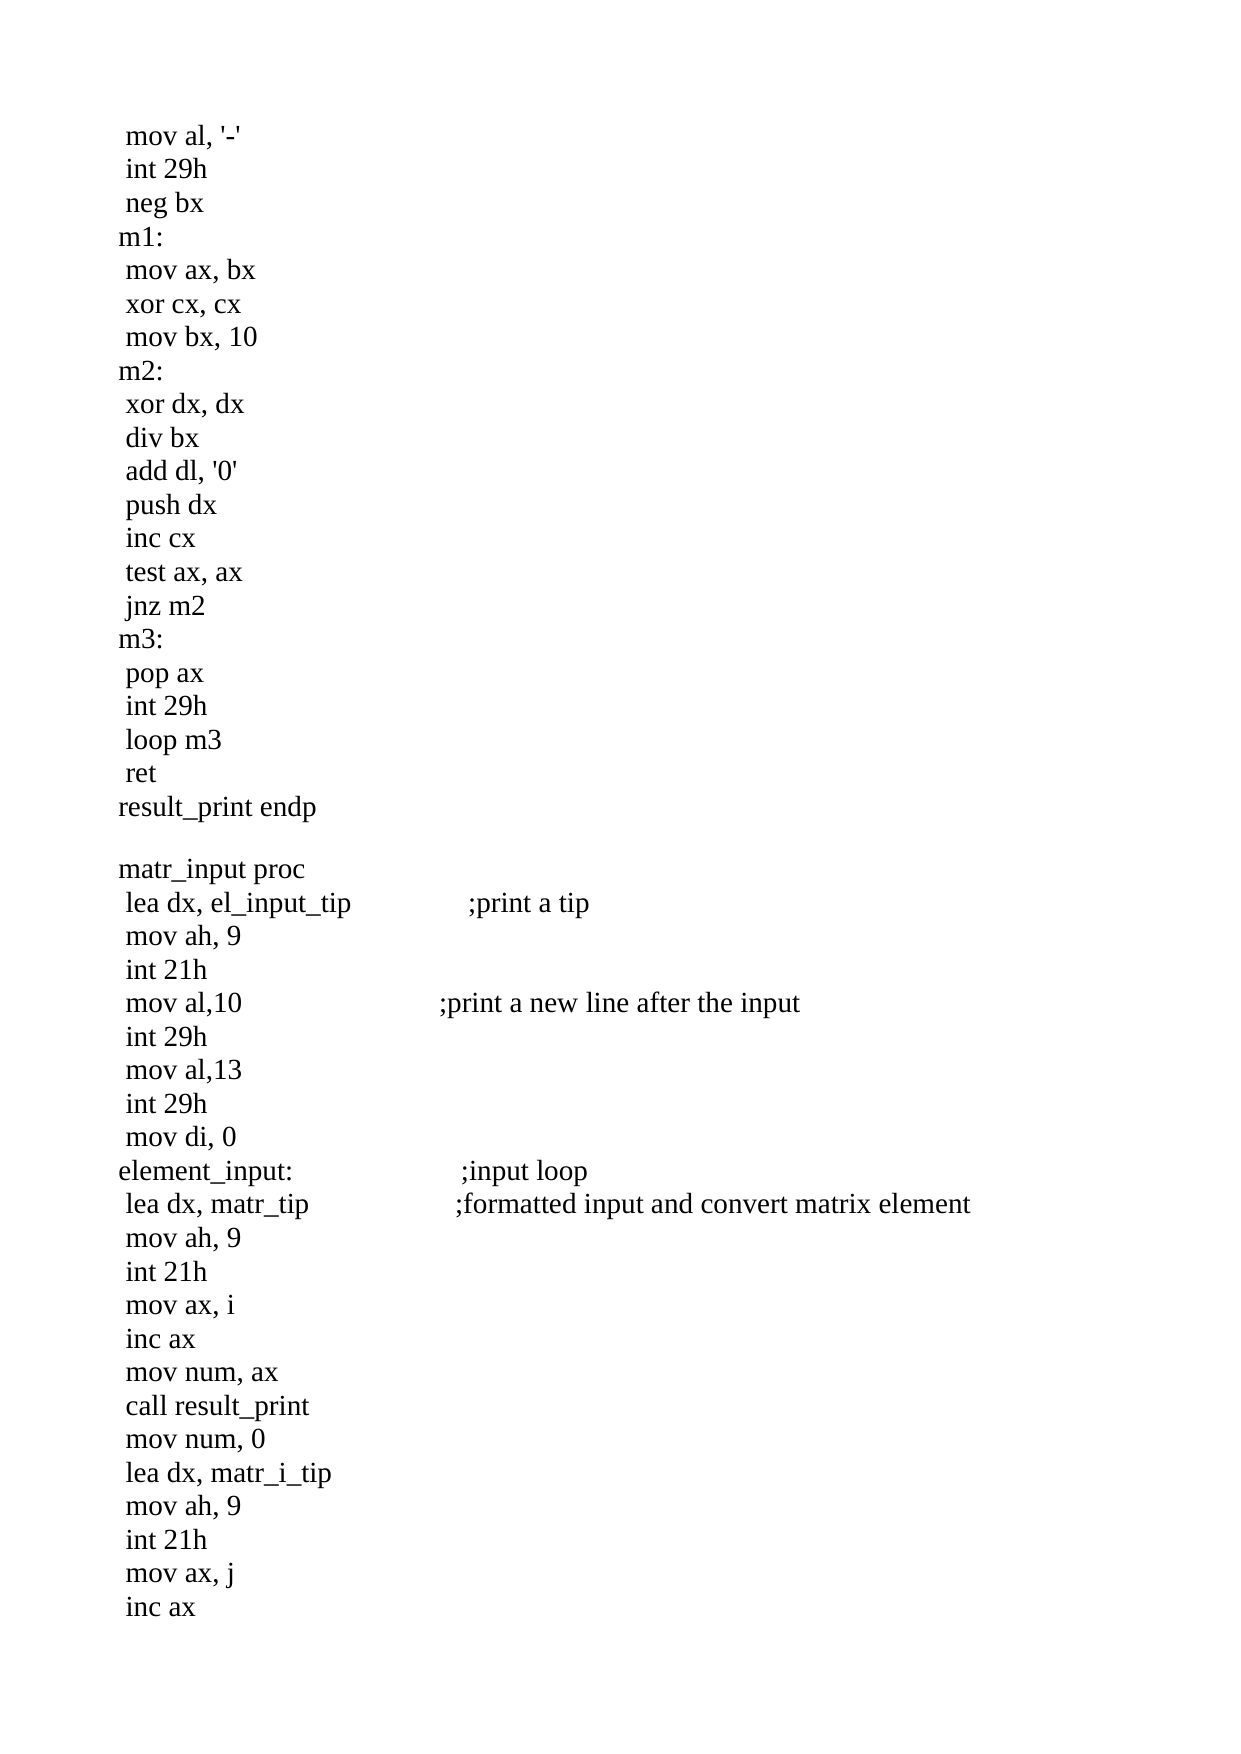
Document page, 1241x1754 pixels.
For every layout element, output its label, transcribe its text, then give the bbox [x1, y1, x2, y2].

text xor dx, dx [118, 386, 1122, 420]
text call result_print [118, 1388, 1122, 1421]
text m1: [118, 219, 1122, 252]
text mov num, 0 [118, 1421, 1122, 1455]
text loop m3 [118, 722, 1122, 755]
text matr_input proc [118, 851, 1122, 885]
text m3: [118, 621, 1122, 655]
text add dl, '0' [118, 453, 1122, 487]
text int 21h [118, 1254, 1122, 1287]
text int 29h [118, 152, 1122, 185]
text xor cx, cx [118, 286, 1122, 319]
text int 29h [118, 688, 1122, 722]
text int 29h [118, 1019, 1122, 1052]
text mov ax, bx [118, 252, 1122, 286]
text mov ax, j [118, 1556, 1122, 1589]
text push dx [118, 487, 1122, 521]
text mov al,10 ;print a new line after the input [118, 985, 1122, 1019]
text lea dx, matr_i_tip [118, 1455, 1122, 1488]
text mov ah, 9 [118, 1488, 1122, 1522]
text inc cx [118, 521, 1122, 554]
text element_input: ;input loop [118, 1153, 1122, 1187]
text inc ax [118, 1589, 1122, 1623]
text pop ax [118, 655, 1122, 688]
text int 21h [118, 1522, 1122, 1556]
text m2: [118, 353, 1122, 386]
text test ax, ax [118, 554, 1122, 588]
text jnz m2 [118, 588, 1122, 621]
text mov num, ax [118, 1354, 1122, 1388]
text mov ax, i [118, 1287, 1122, 1321]
text inc ax [118, 1321, 1122, 1354]
text int 29h [118, 1086, 1122, 1119]
text result_print endp [118, 789, 1122, 822]
text neg bx [118, 185, 1122, 219]
text mov ah, 9 [118, 1220, 1122, 1254]
text mov bx, 10 [118, 319, 1122, 353]
text int 21h [118, 952, 1122, 985]
text div bx [118, 420, 1122, 453]
text lea dx, matr_tip ;formatted input and convert matrix element [118, 1187, 1122, 1220]
text mov di, 0 [118, 1119, 1122, 1153]
text lea dx, el_input_tip ;print a tip [118, 885, 1122, 918]
text mov al, '-' [118, 118, 1122, 152]
text ret [118, 755, 1122, 789]
text mov ah, 9 [118, 918, 1122, 952]
text mov al,13 [118, 1052, 1122, 1086]
